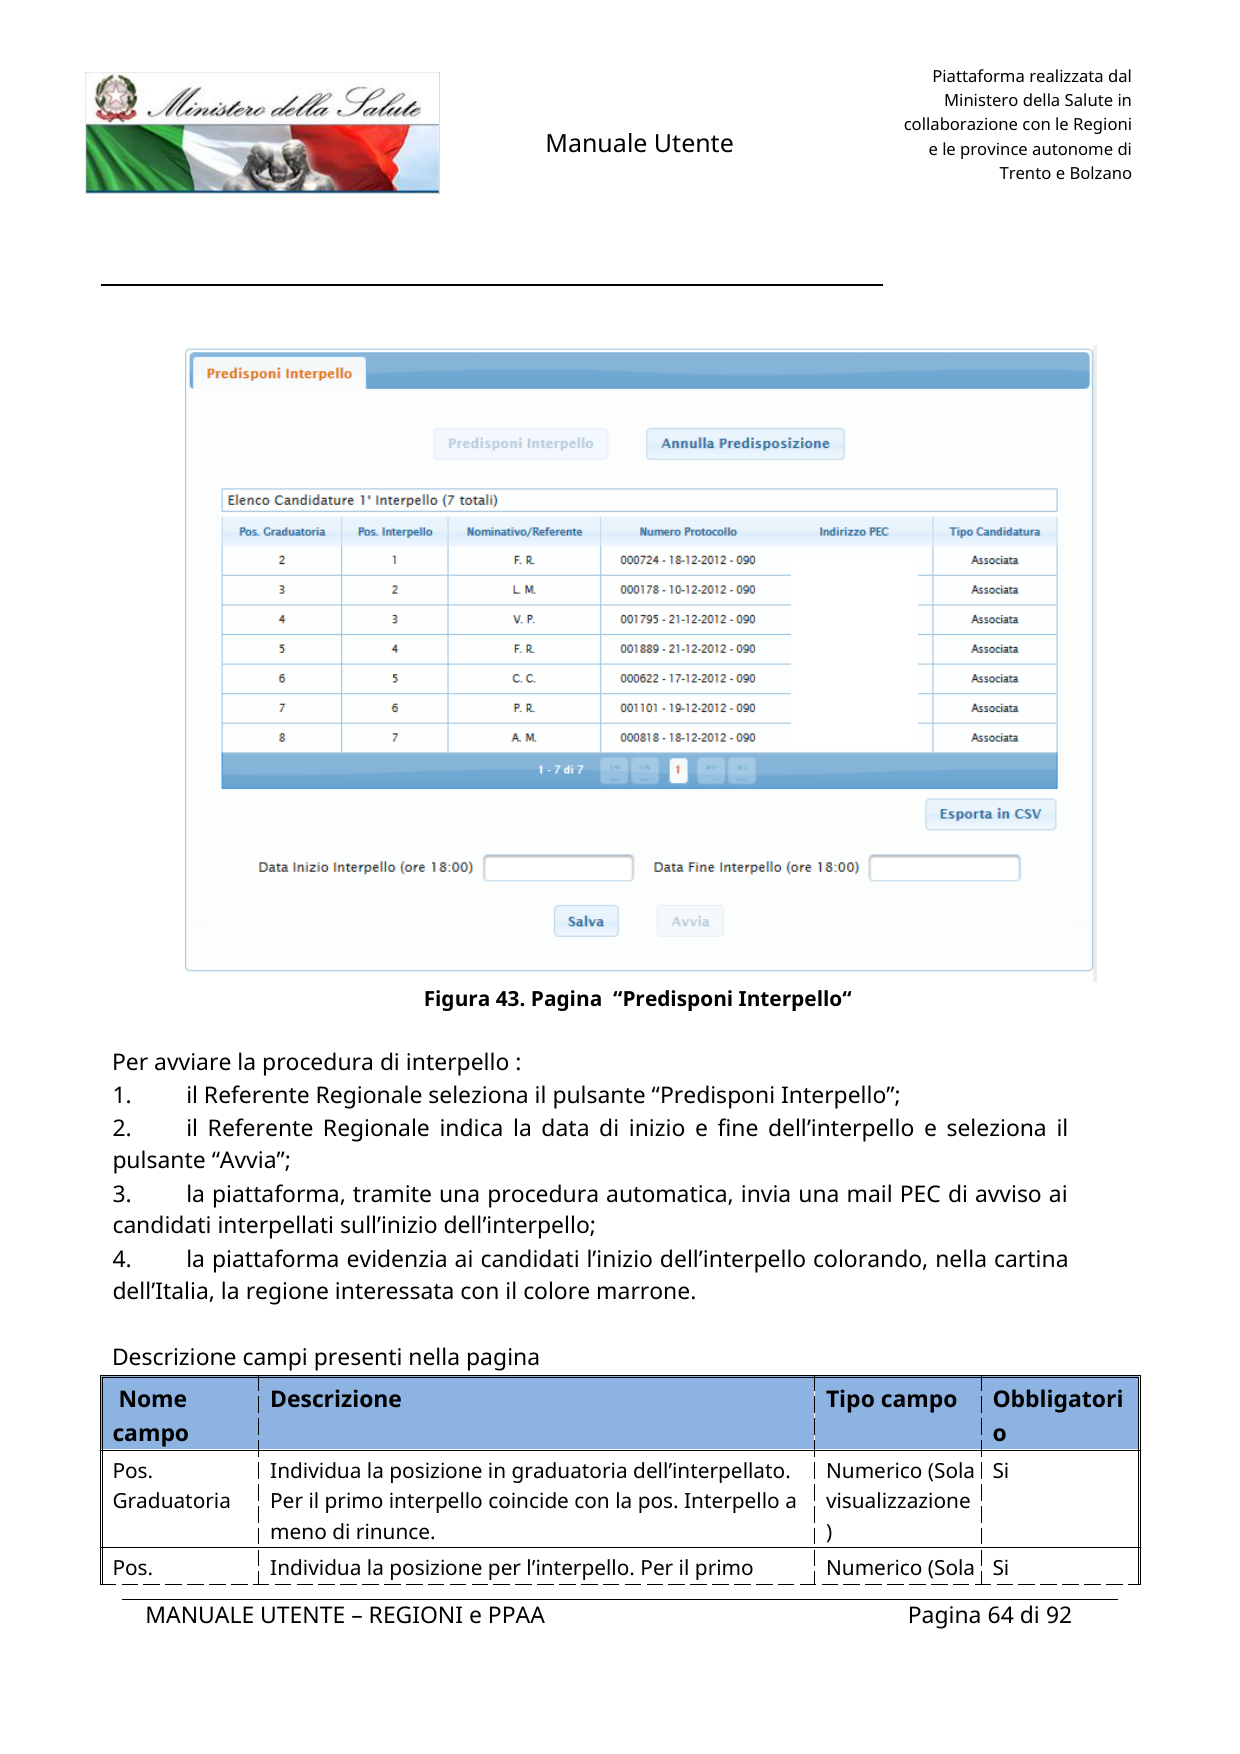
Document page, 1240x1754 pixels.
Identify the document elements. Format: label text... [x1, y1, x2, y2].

table_cell Si [981, 1451, 1138, 1547]
table_cell Si [981, 1548, 1138, 1584]
table_cell Individua la posizione in graduatoria dell’interpellato. Per il primo interpello coincide con la pos. Interpello a meno di rinunce. [259, 1451, 814, 1547]
table_header Nome campo [103, 1378, 259, 1449]
table_cell Numerico (Sola [815, 1548, 981, 1584]
list il Referente Regionale indica la data di inizio e fine dell’interpello e seleziona il pulsante “Avvia”; [112, 1112, 1069, 1175]
text Figura 43. Pagina “Predisponi Interpello“ [334, 984, 1078, 1013]
table_cell Numerico (Sola visualizzazione) [815, 1451, 981, 1547]
list la piattaforma evidenzia ai candidati l’inizio dell’interpello colorando, nella cartina dell’Italia, la regione interessata con il colore marrone. [112, 1243, 1069, 1306]
table_cell Pos. [103, 1548, 259, 1584]
text Descrizione campi presenti nella pagina [112, 1341, 1069, 1372]
text Per avviare la procedura di interpello : [112, 1046, 1069, 1077]
list la piattaforma, tramite una procedura automatica, invia una mail PEC di avviso ai candidati interpellati sull’inizio dell’interpello; [112, 1177, 1069, 1241]
table_header Obbligatorio [981, 1378, 1138, 1449]
table_header Descrizione [259, 1378, 814, 1449]
table_cell Pos. Graduatoria [103, 1451, 259, 1547]
table_cell Individua la posizione per l’interpello. Per il primo [259, 1548, 814, 1584]
table_header Tipo campo [815, 1378, 981, 1449]
list il Referente Regionale seleziona il pulsante “Predisponi Interpello”; [112, 1079, 1069, 1110]
